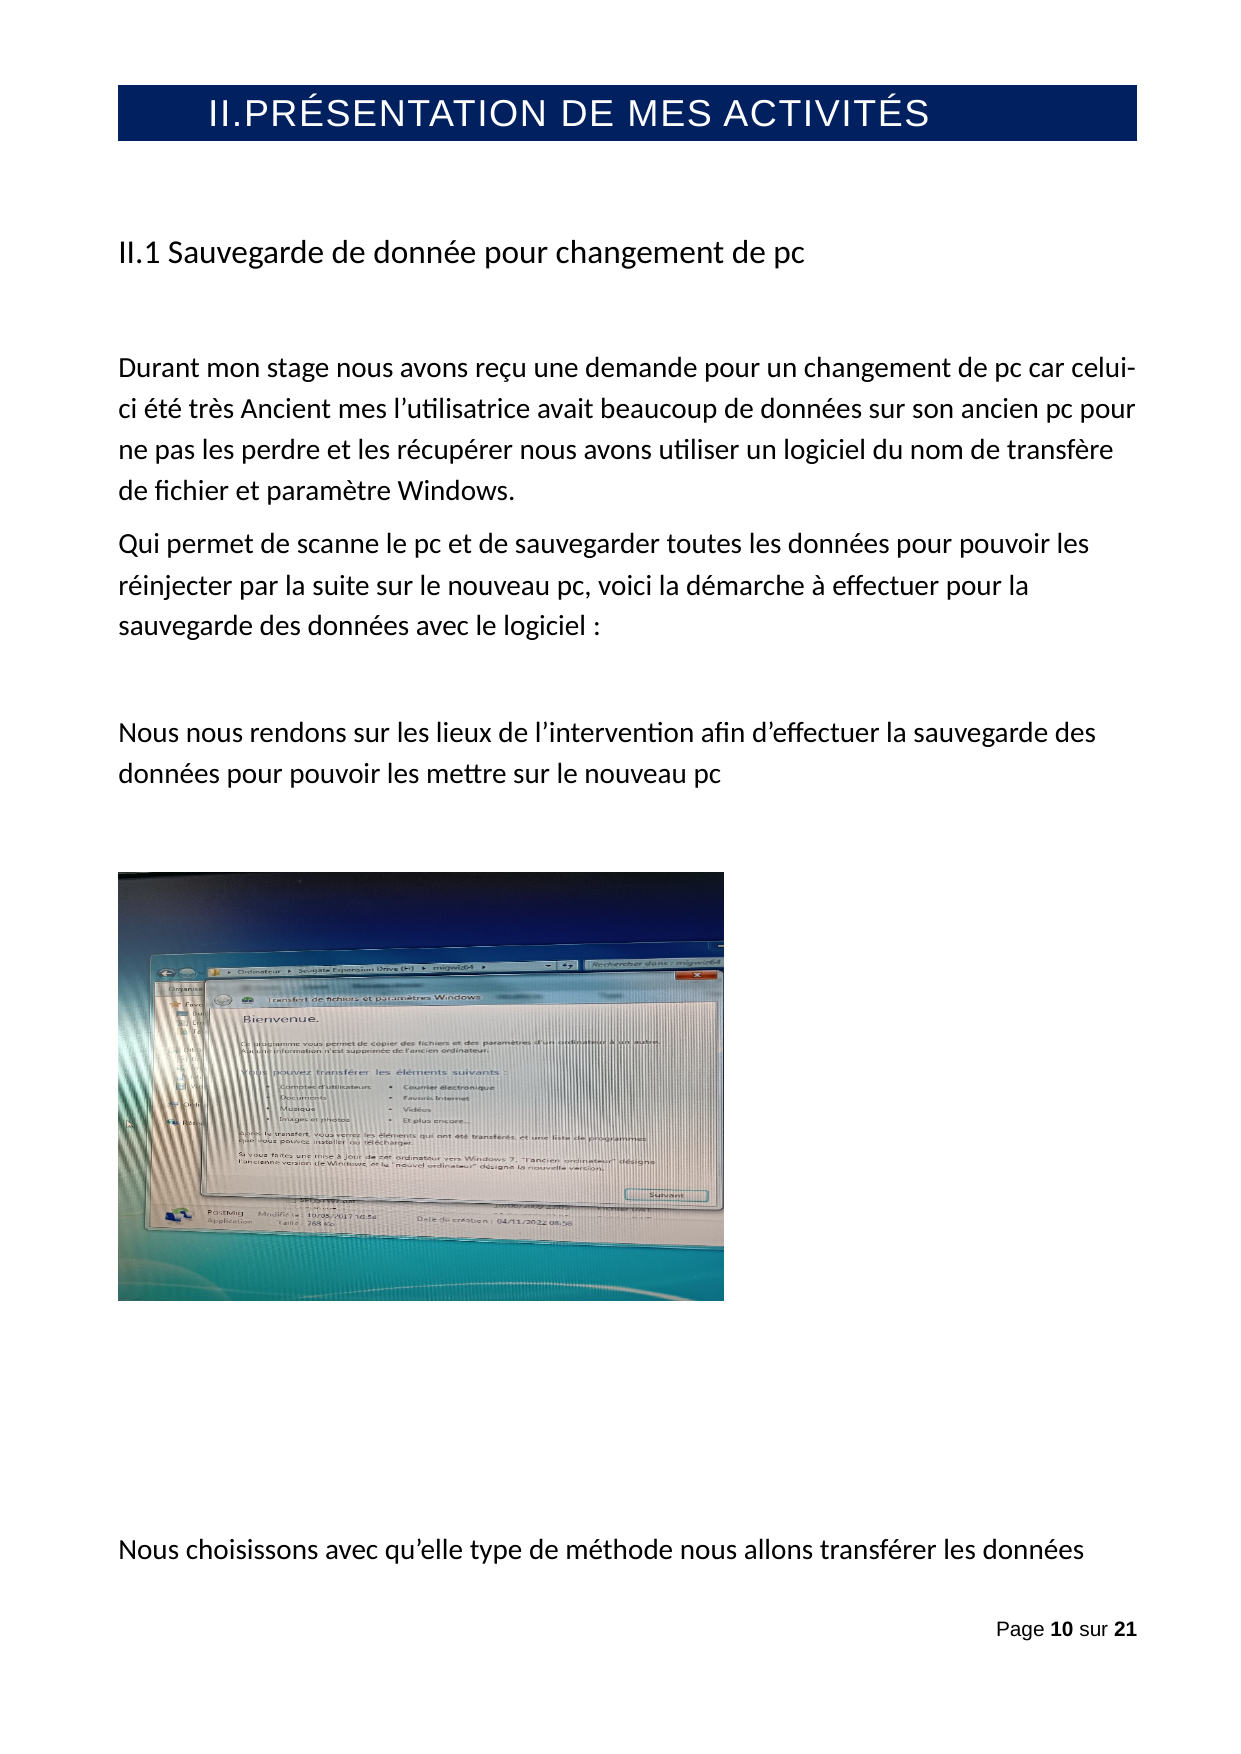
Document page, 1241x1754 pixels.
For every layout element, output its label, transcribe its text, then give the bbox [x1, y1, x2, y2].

text Nous nous rendons sur les lieux de l’intervention afin d’effectuer la sauvegarde des données pour pouvoir les mettre sur le nouveau pc [118, 714, 1137, 791]
subtitle II.Présentation de mes activités [124, 92, 1131, 135]
text II.1 Sauvegarde de donnée pour changement de pc [118, 231, 1137, 272]
text Durant mon stage nous avons reçu une demande pour un changement de pc car celui-ci été très Ancient mes l’utilisatrice avait beaucoup de données sur son ancien pc pour ne pas les perdre et les récupérer nous avons utiliser un logiciel du nom de transfère de fichier et paramètre Windows. [118, 349, 1137, 508]
text Qui permet de scanne le pc et de sauvegarder toutes les données pour pouvoir les réinjecter par la suite sur le nouveau pc, voici la démarche à effectuer pour la sauvegarde des données avec le logiciel : [118, 526, 1137, 643]
text Nous choisissons avec qu’elle type de méthode nous allons transférer les données [118, 1531, 1137, 1566]
